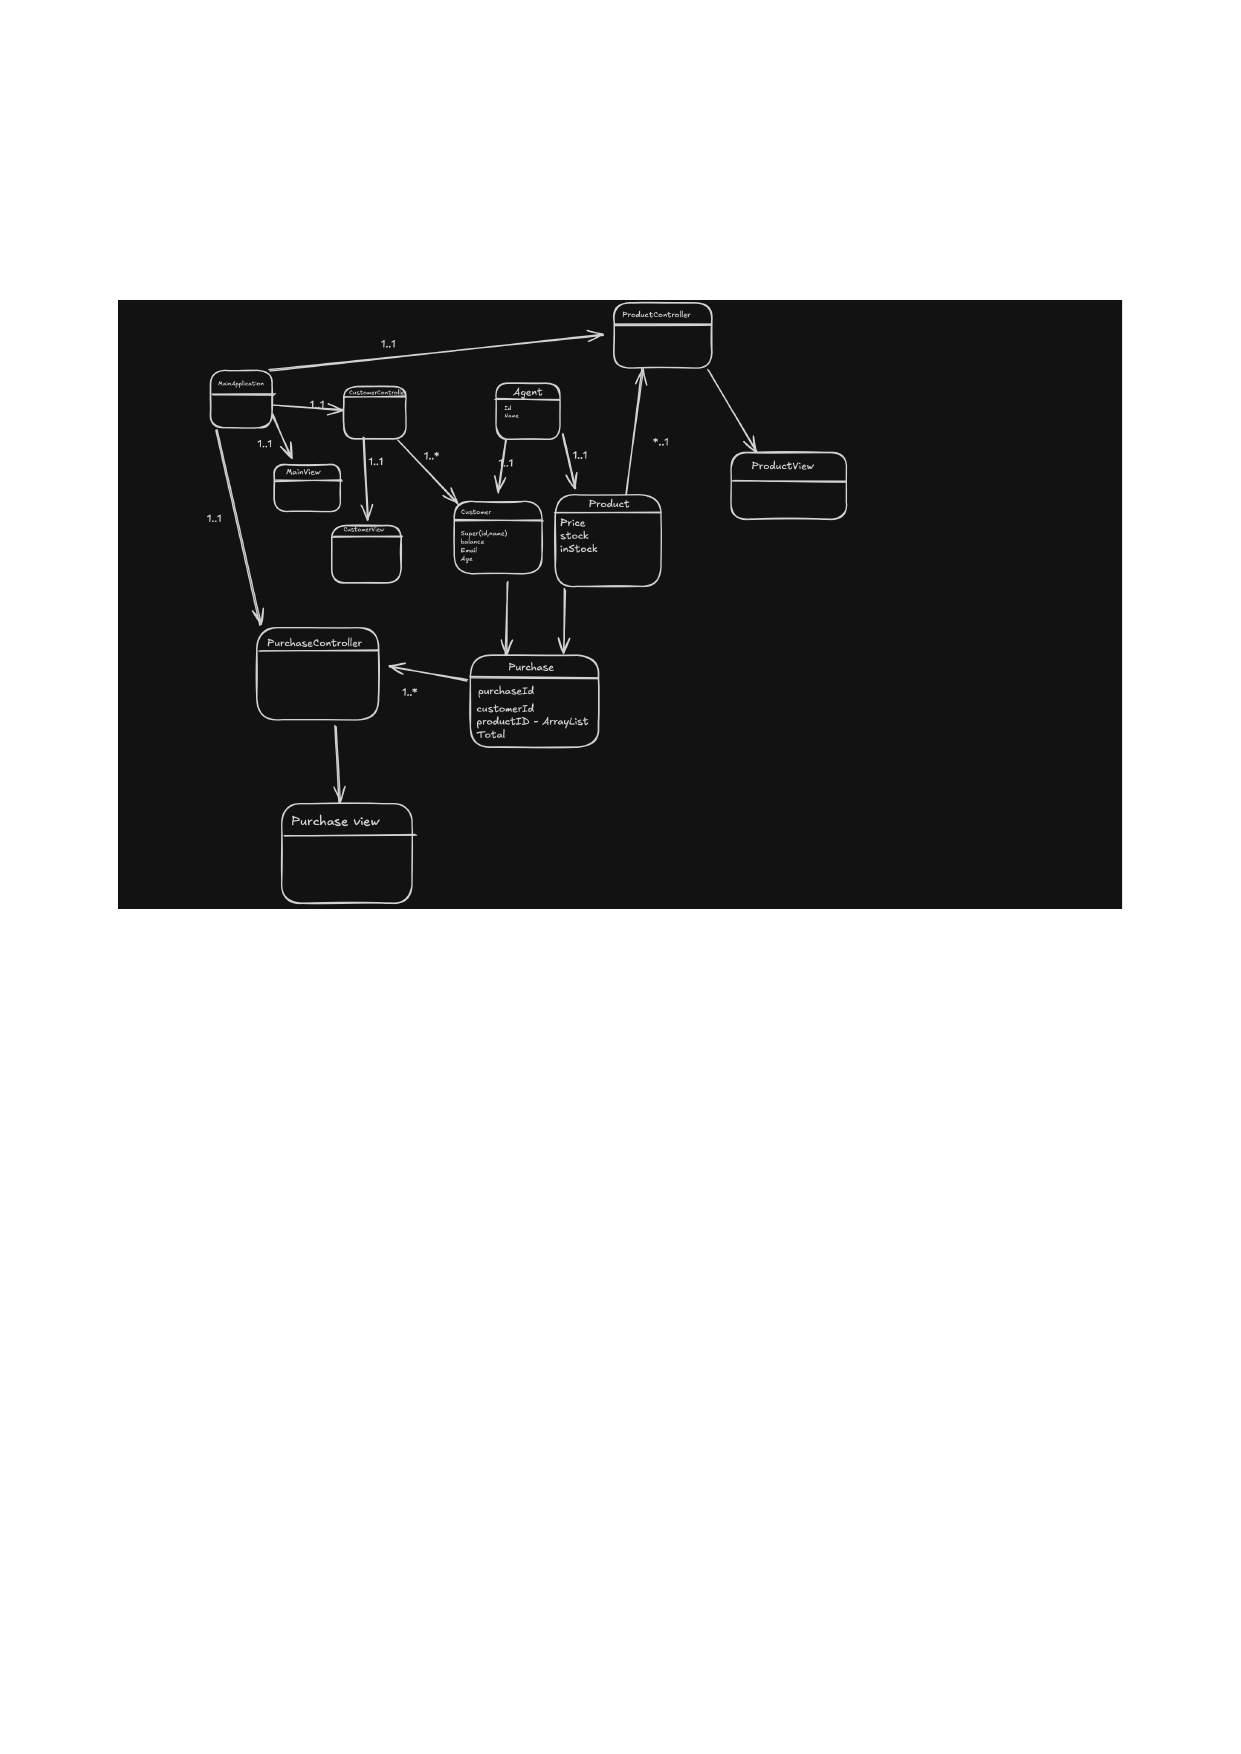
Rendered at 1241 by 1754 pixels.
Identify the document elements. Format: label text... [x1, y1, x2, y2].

text Normalisation [118, 1531, 1122, 1565]
text UML Diagram [118, 235, 1122, 269]
list Core functionality [156, 909, 1122, 959]
text I also for the purposes of sorting by dates,names and cost had to implement comparators. These were special object specific methods that made it so I could sort ArrayLists of objects like purchases or products successfully. I had initially thought of implementing it directly in the text area but I’m much happier I took this approach. [118, 1312, 1122, 1499]
text The main new functionality in this section was porting over from plain text files to still reading and writing to text files but in that process, undergoing serialisation and deserialisation. This method of storage was a lot easier than plain text files as we didn’t have to pick out the indexes for our object in a comma separated value system. I did encounter some difficulty with deserialisation which was easily fixed by creating empty constructors. [118, 991, 1122, 1280]
text is based on the time/date now, checking last months purchases wouldn’t be very realistic for me. [118, 118, 1122, 203]
picture [118, 300, 1123, 909]
